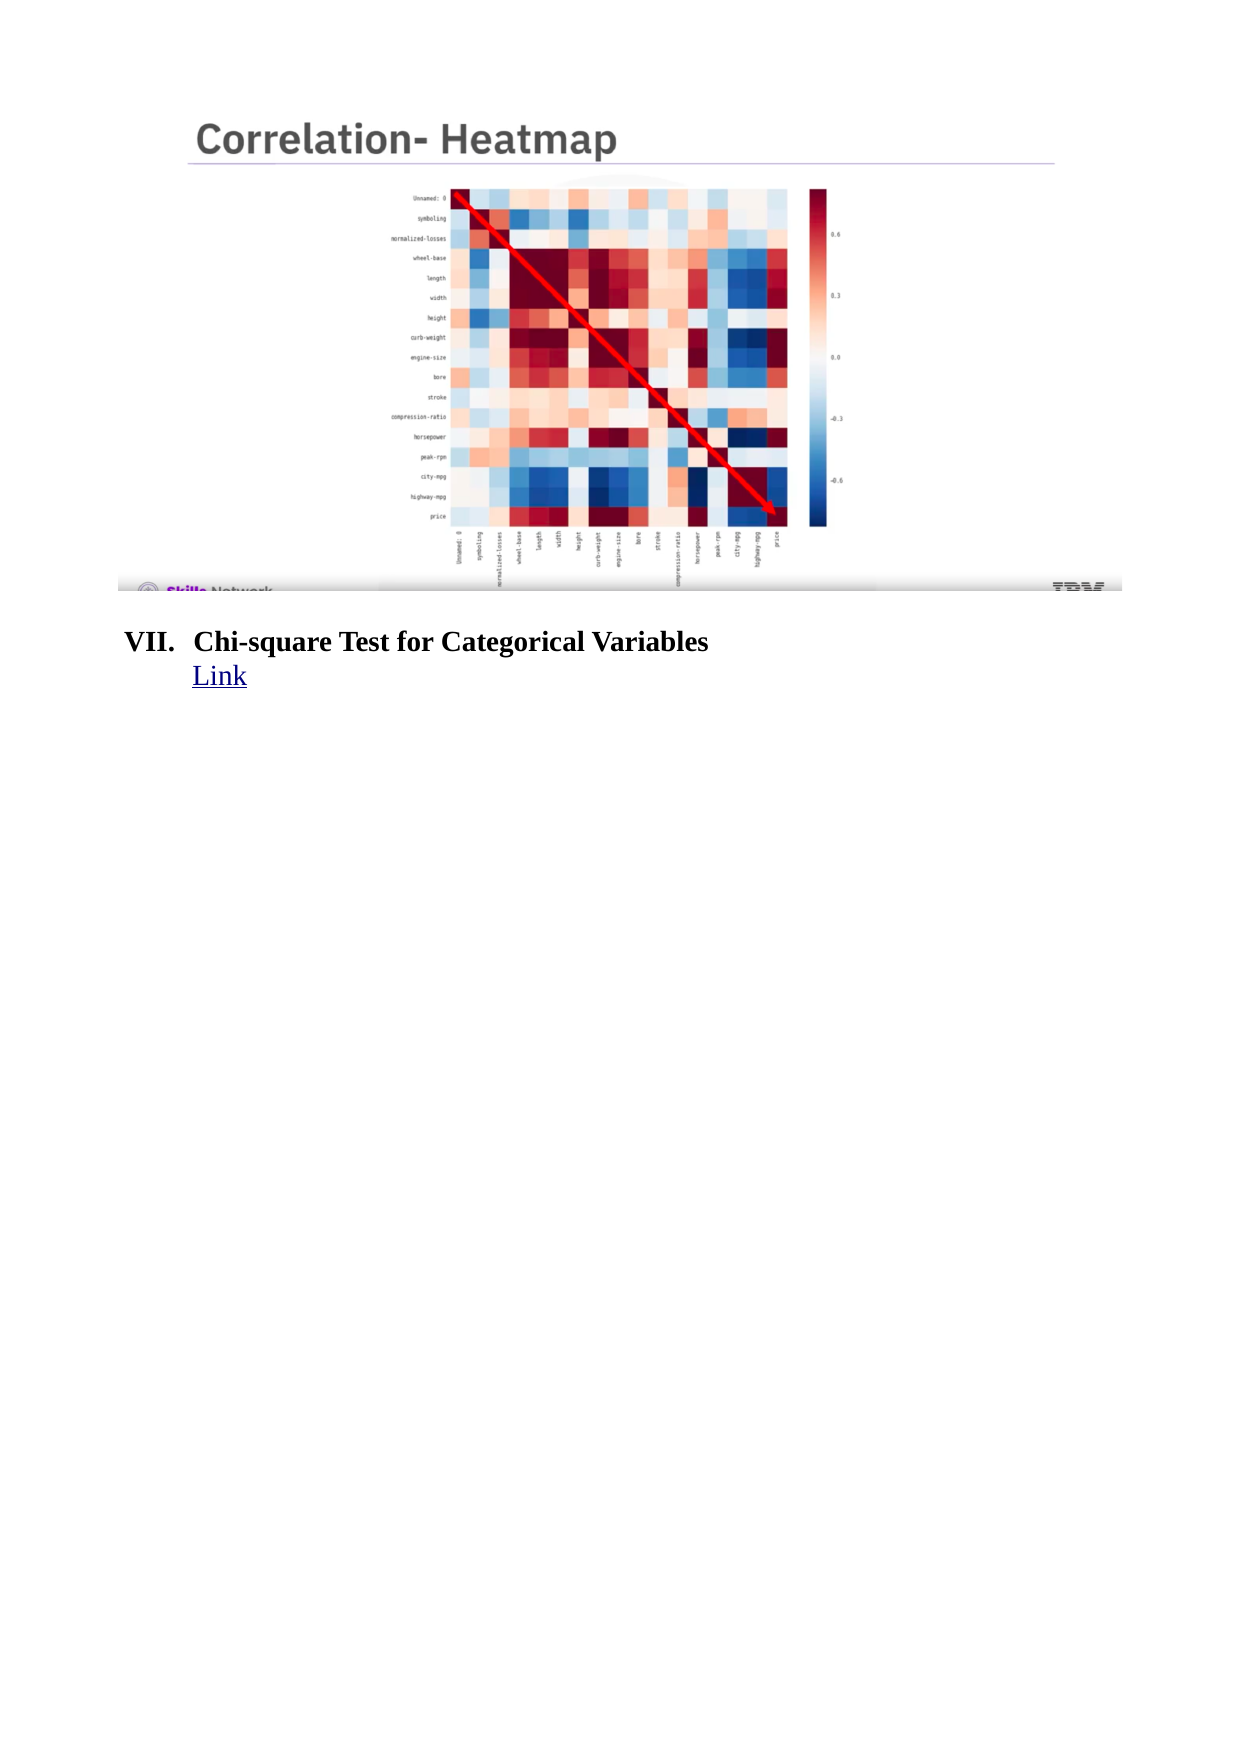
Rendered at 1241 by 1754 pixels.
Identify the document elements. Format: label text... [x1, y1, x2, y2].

picture [118, 118, 1123, 591]
list Chi-square Test for Categorical Variables [175, 624, 1122, 658]
text Link [118, 658, 1122, 691]
